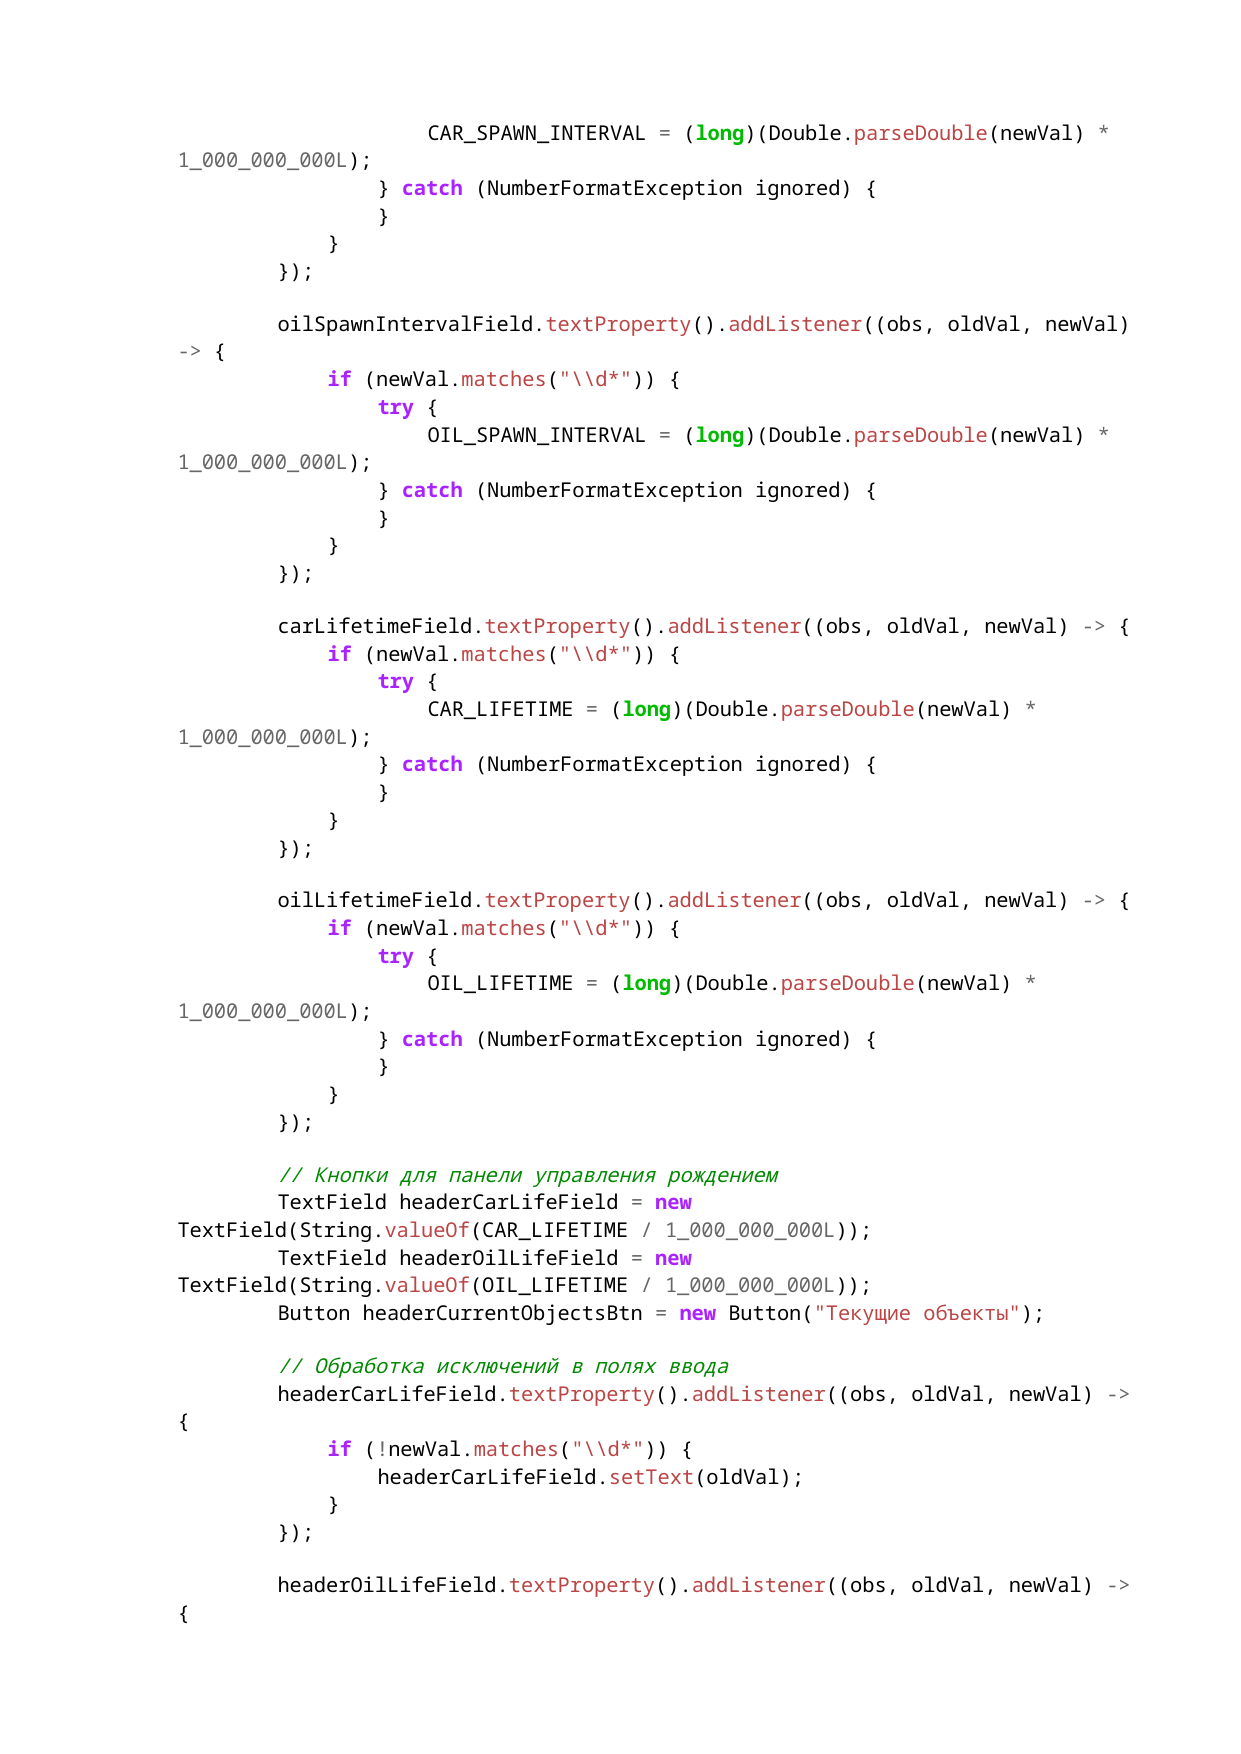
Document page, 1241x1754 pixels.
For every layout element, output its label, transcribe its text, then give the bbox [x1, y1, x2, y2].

text oilLifetimeField.textProperty().addListener((obs, oldVal, newVal) -> { [177, 886, 1152, 913]
text oilSpawnIntervalField.textProperty().addListener((obs, oldVal, newVal) -> { [177, 309, 1152, 365]
text }); [177, 833, 1152, 861]
text } catch (NumberFormatException ignored) { [177, 750, 1152, 778]
text } [177, 778, 1152, 805]
text } [177, 531, 1152, 559]
text }); [177, 1107, 1152, 1135]
text if (newVal.matches("\\d*")) { [177, 913, 1152, 941]
text TextField headerOilLifeField = new TextField(String.valueOf(OIL_LIFETIME / 1_000_000_000L)); [177, 1243, 1152, 1299]
text OIL_SPAWN_INTERVAL = (long)(Double.parseDouble(newVal) * 1_000_000_000L); [177, 420, 1152, 476]
text headerCarLifeField.textProperty().addListener((obs, oldVal, newVal) -> { [177, 1379, 1152, 1434]
text } catch (NumberFormatException ignored) { [177, 1024, 1152, 1052]
text if (newVal.matches("\\d*")) { [177, 365, 1152, 392]
text // Обработка исключений в полях ввода [177, 1351, 1152, 1379]
text } catch (NumberFormatException ignored) { [177, 476, 1152, 503]
text // Кнопки для панели управления рождением [177, 1160, 1152, 1188]
text } catch (NumberFormatException ignored) { [177, 173, 1152, 201]
text carLifetimeField.textProperty().addListener((obs, oldVal, newVal) -> { [177, 611, 1152, 639]
text if (newVal.matches("\\d*")) { [177, 639, 1152, 667]
text }); [177, 1518, 1152, 1545]
text try { [177, 941, 1152, 969]
text } [177, 229, 1152, 257]
text } [177, 805, 1152, 833]
text Button headerCurrentObjectsBtn = new Button("Текущие объекты"); [177, 1299, 1152, 1326]
text } [177, 503, 1152, 531]
text } [177, 201, 1152, 229]
text try { [177, 667, 1152, 694]
text } [177, 1490, 1152, 1518]
text headerOilLifeField.textProperty().addListener((obs, oldVal, newVal) -> { [177, 1570, 1152, 1626]
text try { [177, 392, 1152, 420]
text } [177, 1052, 1152, 1080]
text CAR_SPAWN_INTERVAL = (long)(Double.parseDouble(newVal) * 1_000_000_000L); [177, 118, 1152, 173]
text }); [177, 257, 1152, 284]
text headerCarLifeField.setText(oldVal); [177, 1462, 1152, 1490]
text CAR_LIFETIME = (long)(Double.parseDouble(newVal) * 1_000_000_000L); [177, 694, 1152, 750]
text if (!newVal.matches("\\d*")) { [177, 1434, 1152, 1462]
text }); [177, 559, 1152, 586]
text TextField headerCarLifeField = new TextField(String.valueOf(CAR_LIFETIME / 1_000_000_000L)); [177, 1188, 1152, 1243]
text OIL_LIFETIME = (long)(Double.parseDouble(newVal) * 1_000_000_000L); [177, 969, 1152, 1024]
text } [177, 1080, 1152, 1107]
